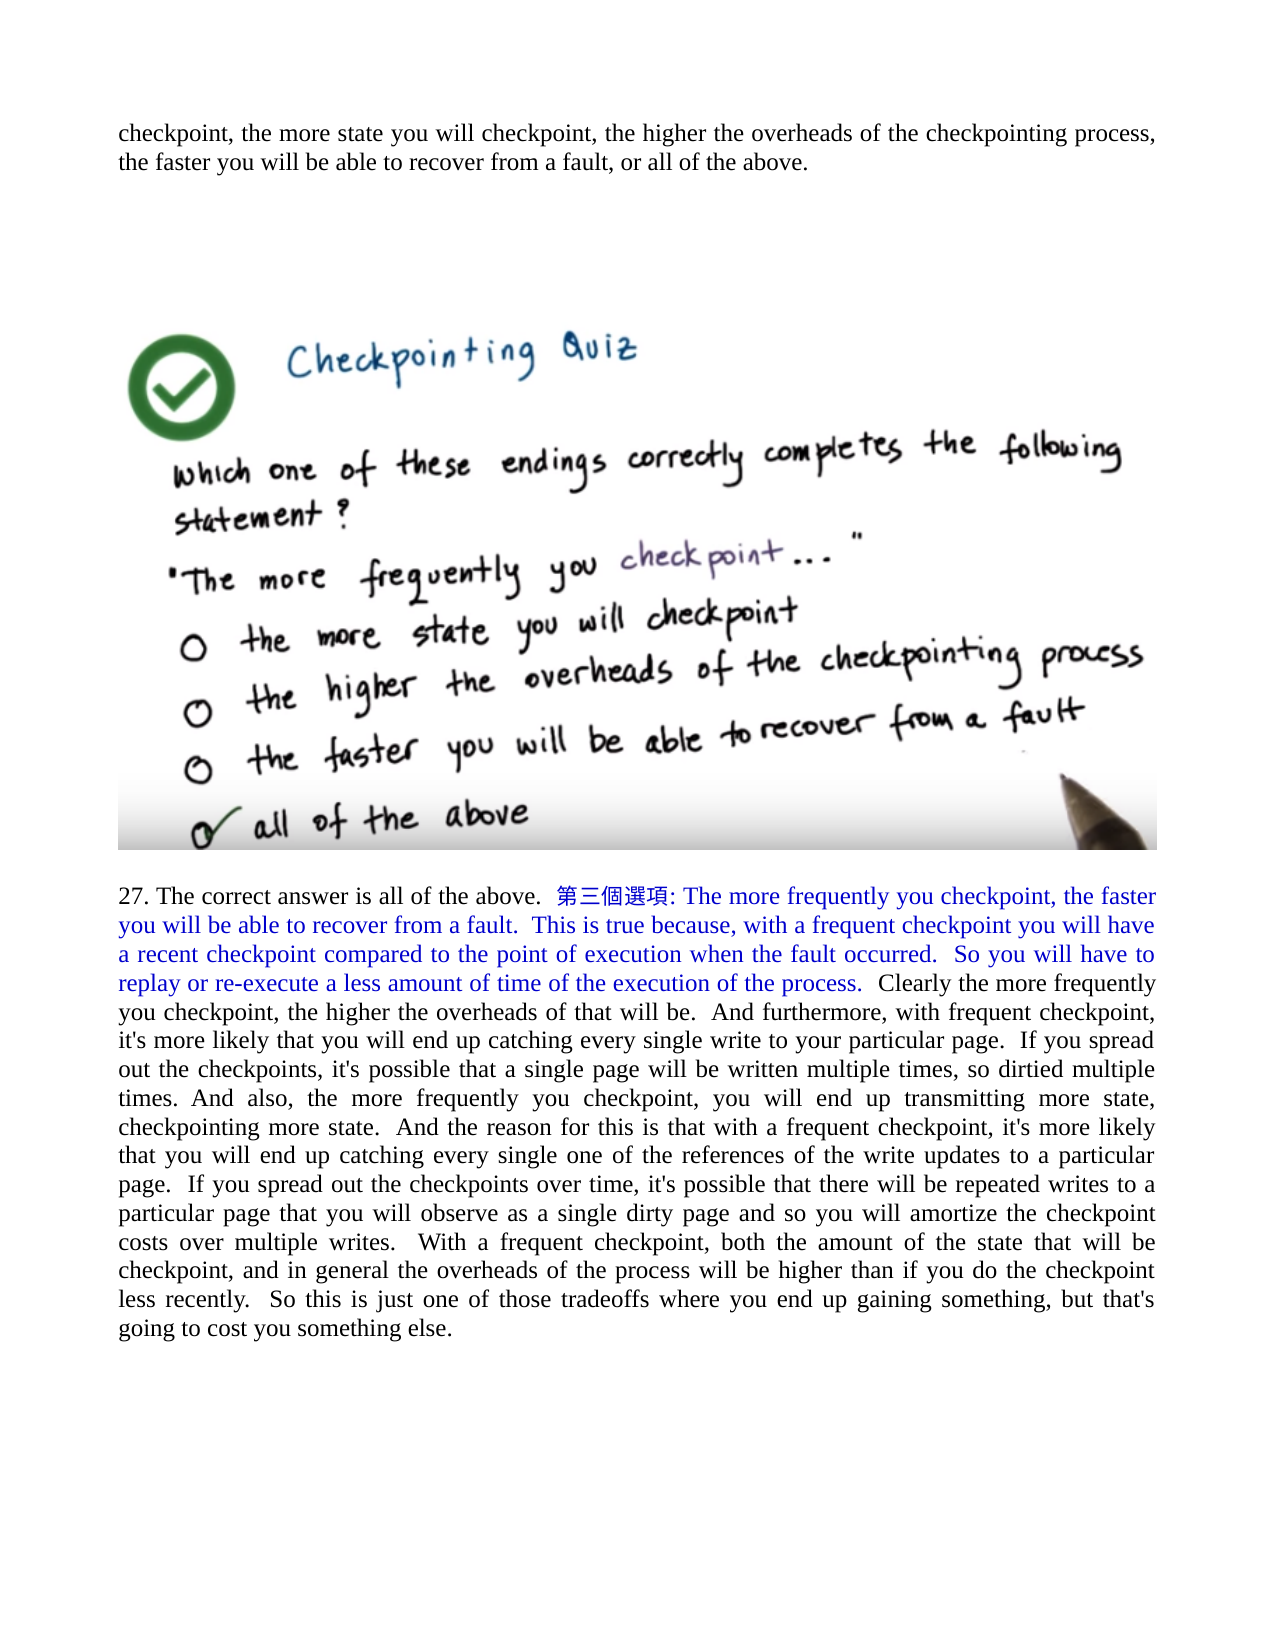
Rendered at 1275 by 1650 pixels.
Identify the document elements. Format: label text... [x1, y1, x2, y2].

text checkpoint, the more state you will checkpoint, the higher the overheads of the checkpointing process, the faster you will be able to recover from a fault, or all of the above. [118, 118, 1157, 176]
picture [118, 319, 1157, 850]
text 27. The correct answer is all of the above. 第三個選項: The more frequently you checkpoint, the faster you will be able to recover from a fault. This is true because, with a frequent checkpoint you will have a recent checkpoint compared to the point of execution when the fault occurred. So you will have to replay or re-execute a less amount of time of the execution of the process. Clearly the more frequently you checkpoint, the higher the overheads of that will be. And furthermore, with frequent checkpoint, it's more likely that you will end up catching every single write to your particular page. If you spread out the checkpoints, it's possible that a single page will be written multiple times, so dirtied multiple times. And also, the more frequently you checkpoint, you will end up transmitting more state, checkpointing more state. And the reason for this is that with a frequent checkpoint, it's more likely that you will end up catching every single one of the references of the write updates to a particular page. If you spread out the checkpoints over time, it's possible that there will be repeated writes to a particular page that you will observe as a single dirty page and so you will amortize the checkpoint costs over multiple writes. With a frequent checkpoint, both the amount of the state that will be checkpoint, and in general the overheads of the process will be higher than if you do the checkpoint less recently. So this is just one of those tradeoffs where you end up gaining something, but that's going to cost you something else. [118, 879, 1157, 1342]
